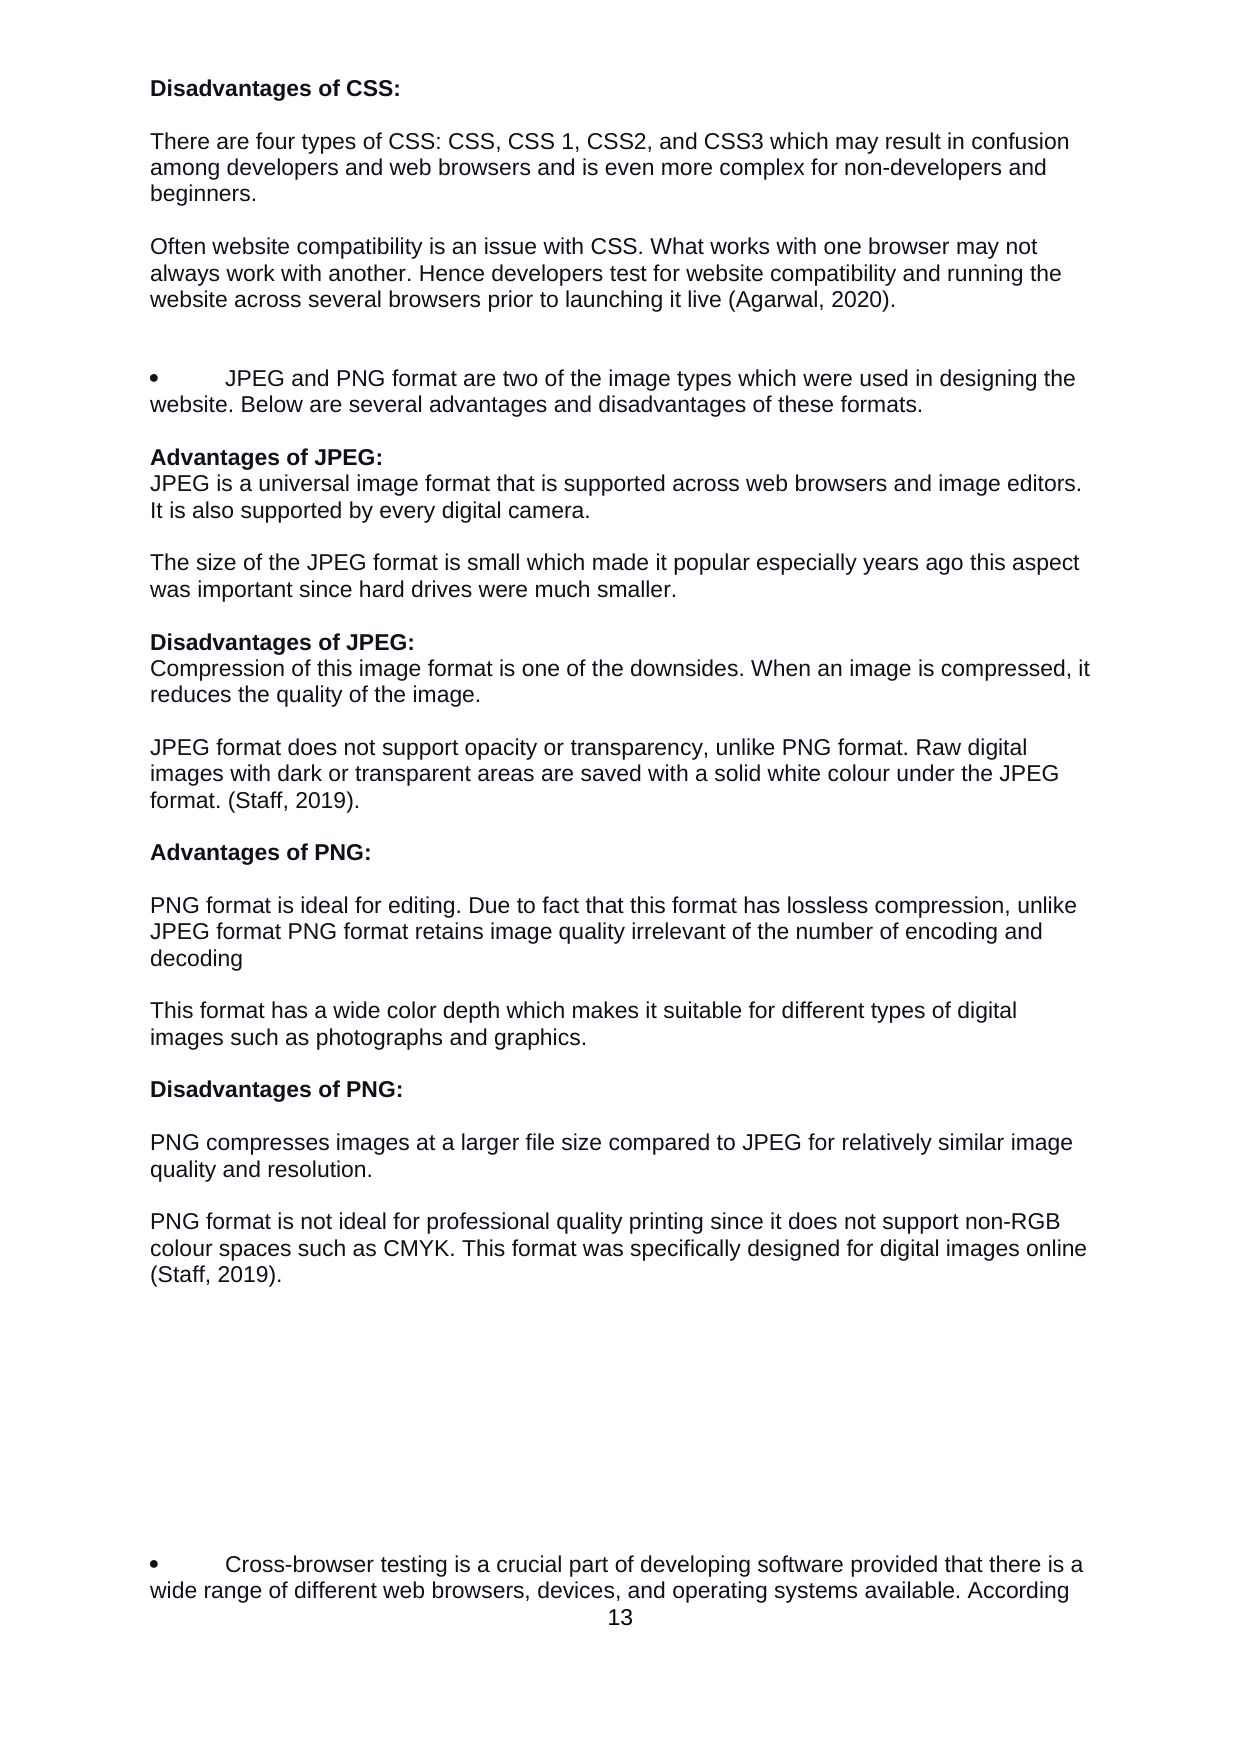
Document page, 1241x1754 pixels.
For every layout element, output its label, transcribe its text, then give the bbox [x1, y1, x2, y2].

text PNG format is ideal for editing. Due to fact that this format has lossless compression, unlike JPEG format PNG format retains image quality irrelevant of the number of encoding and decoding [150, 892, 1090, 971]
text Disadvantages of PNG: [150, 1076, 1090, 1103]
text JPEG is a universal image format that is supported across web browsers and image editors. It is also supported by every digital camera. [150, 470, 1090, 523]
text Disadvantages of JPEG: [150, 628, 1090, 655]
text PNG compresses images at a larger file size compared to JPEG for relatively similar image quality and resolution. [150, 1129, 1090, 1182]
text Advantages of JPEG: [150, 444, 1090, 470]
text Disadvantages of CSS: [150, 75, 1090, 101]
text Often website compatibility is an issue with CSS. What works with one browser may not always work with another. Hence developers test for website compatibility and running the website across several browsers prior to launching it live (Agarwal, 2020). [150, 233, 1090, 312]
list JPEG and PNG format are two of the image types which were used in designing the website. Below are several advantages and disadvantages of these formats. [150, 365, 1090, 418]
list Cross-browser testing is a crucial part of developing software provided that there is a wide range of different web browsers, devices, and operating systems available. According [150, 1551, 1090, 1603]
text Compression of this image format is one of the downsides. When an image is compressed, it reduces the quality of the image. [150, 655, 1090, 707]
text There are four types of CSS: CSS, CSS 1, CSS2, and CSS3 which may result in confusion among developers and web browsers and is even more complex for non-developers and beginners. [150, 128, 1090, 207]
text Advantages of PNG: [150, 839, 1090, 866]
text The size of the JPEG format is small which made it popular especially years ago this aspect was important since hard drives were much smaller. [150, 549, 1090, 602]
text JPEG format does not support opacity or transparency, unlike PNG format. Raw digital images with dark or transparent areas are saved with a solid white colour under the JPEG format. (Staff, 2019). [150, 734, 1090, 813]
text This format has a wide color depth which makes it suitable for different types of digital images such as photographs and graphics. [150, 997, 1090, 1050]
text PNG format is not ideal for professional quality printing since it does not support non-RGB colour spaces such as CMYK. This format was specifically designed for digital images online (Staff, 2019). [150, 1208, 1090, 1287]
